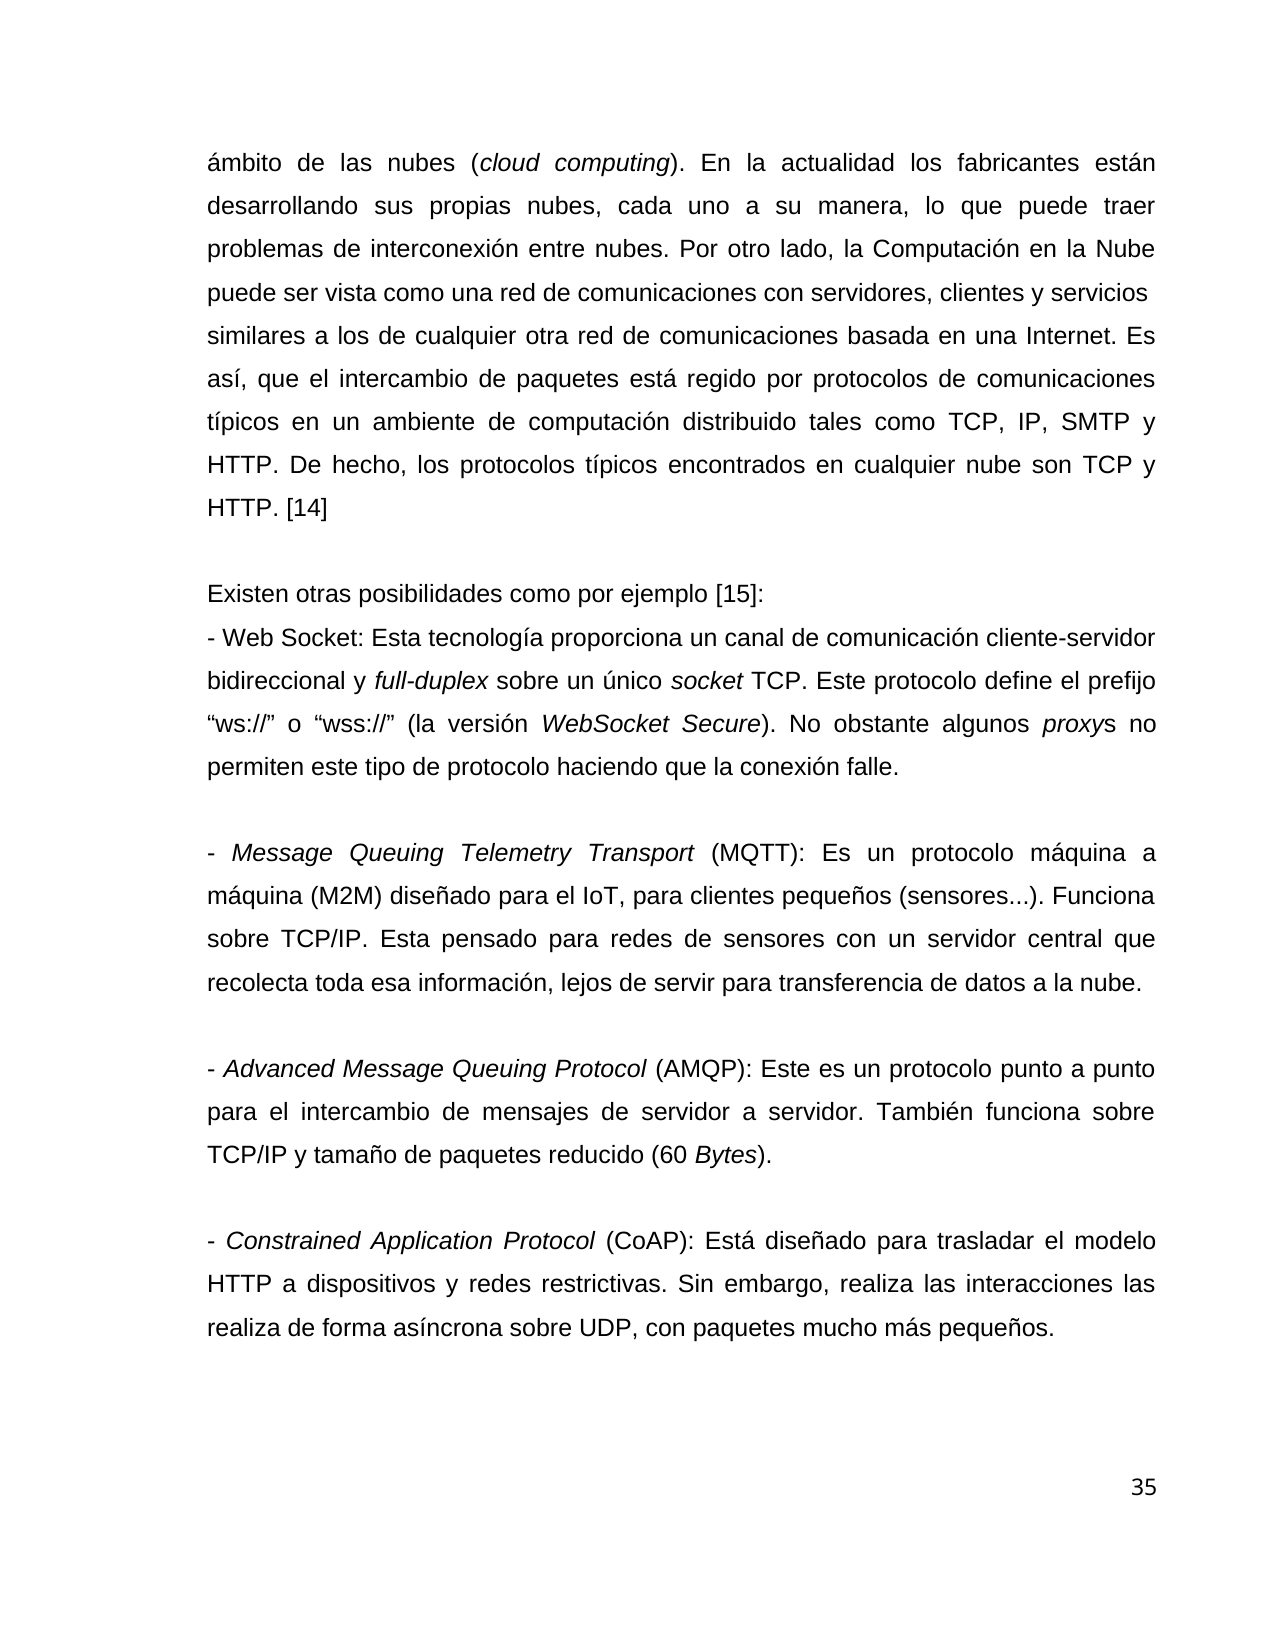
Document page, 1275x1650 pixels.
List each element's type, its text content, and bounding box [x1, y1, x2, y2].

text - Message Queuing Telemetry Transport (MQTT): Es un protocolo máquina a máquina (M2M) diseñado para el IoT, para clientes pequeños (sensores...). Funciona sobre TCP/IP. Esta pensado para redes de sensores con un servidor central que recolecta toda esa información, lejos de servir para transferencia de datos a la nube. [207, 838, 1157, 996]
text ámbito de las nubes (cloud computing). En la actualidad los fabricantes están desarrollando sus propias nubes, cada uno a su manera, lo que puede traer problemas de interconexión entre nubes. Por otro lado, la Computación en la Nube puede ser vista como una red de comunicaciones con servidores, clientes y servicios [207, 148, 1157, 306]
text - Advanced Message Queuing Protocol (AMQP): Este es un protocolo punto a punto para el intercambio de mensajes de servidor a servidor. También funciona sobre TCP/IP y tamaño de paquetes reducido (60 Bytes). [207, 1054, 1157, 1169]
text - Web Socket: Esta tecnología proporciona un canal de comunicación cliente-servidor bidireccional y full-duplex sobre un único socket TCP. Este protocolo define el prefijo “ws://” o “wss://” (la versión WebSocket Secure). No obstante algunos proxys no permiten este tipo de protocolo haciendo que la conexión falle. [207, 623, 1157, 781]
text similares a los de cualquier otra red de comunicaciones basada en una Internet. Es así, que el intercambio de paquetes está regido por protocolos de comunicaciones típicos en un ambiente de computación distribuido tales como TCP, IP, SMTP y HTTP. De hecho, los protocolos típicos encontrados en cualquier nube son TCP y HTTP. [14] [207, 321, 1157, 522]
text Existen otras posibilidades como por ejemplo [15]: [207, 579, 1157, 608]
text - Constrained Application Protocol (CoAP): Está diseñado para trasladar el modelo HTTP a dispositivos y redes restrictivas. Sin embargo, realiza las interacciones las realiza de forma asíncrona sobre UDP, con paquetes mucho más pequeños. [207, 1226, 1157, 1341]
